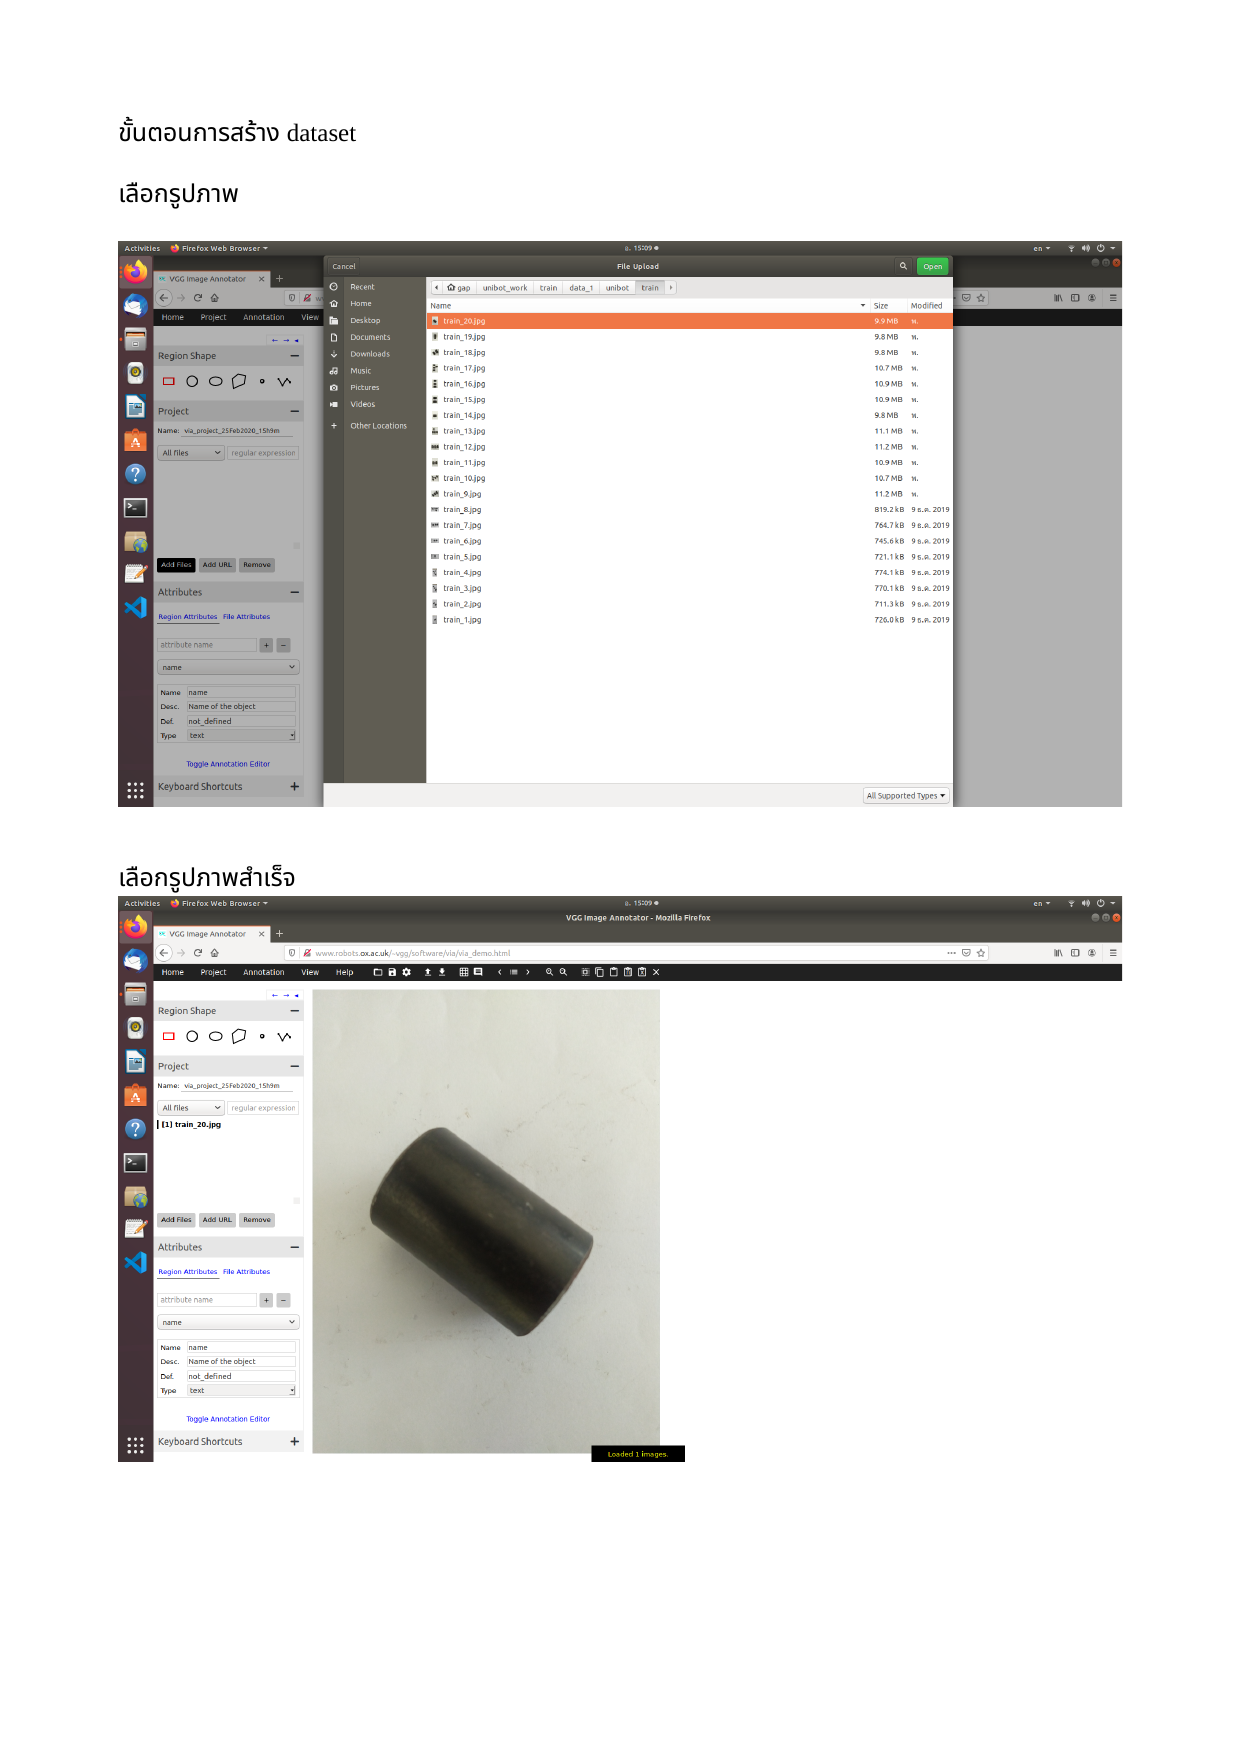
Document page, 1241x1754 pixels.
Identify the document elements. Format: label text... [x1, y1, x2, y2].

text เลือกรูปภาพสำเร็จ [118, 864, 1122, 896]
picture [118, 896, 1123, 1462]
picture [118, 241, 1123, 807]
text เลือกรูปภาพ [118, 180, 1122, 213]
text ขั้นตอนการสร้าง dataset [118, 118, 1122, 152]
